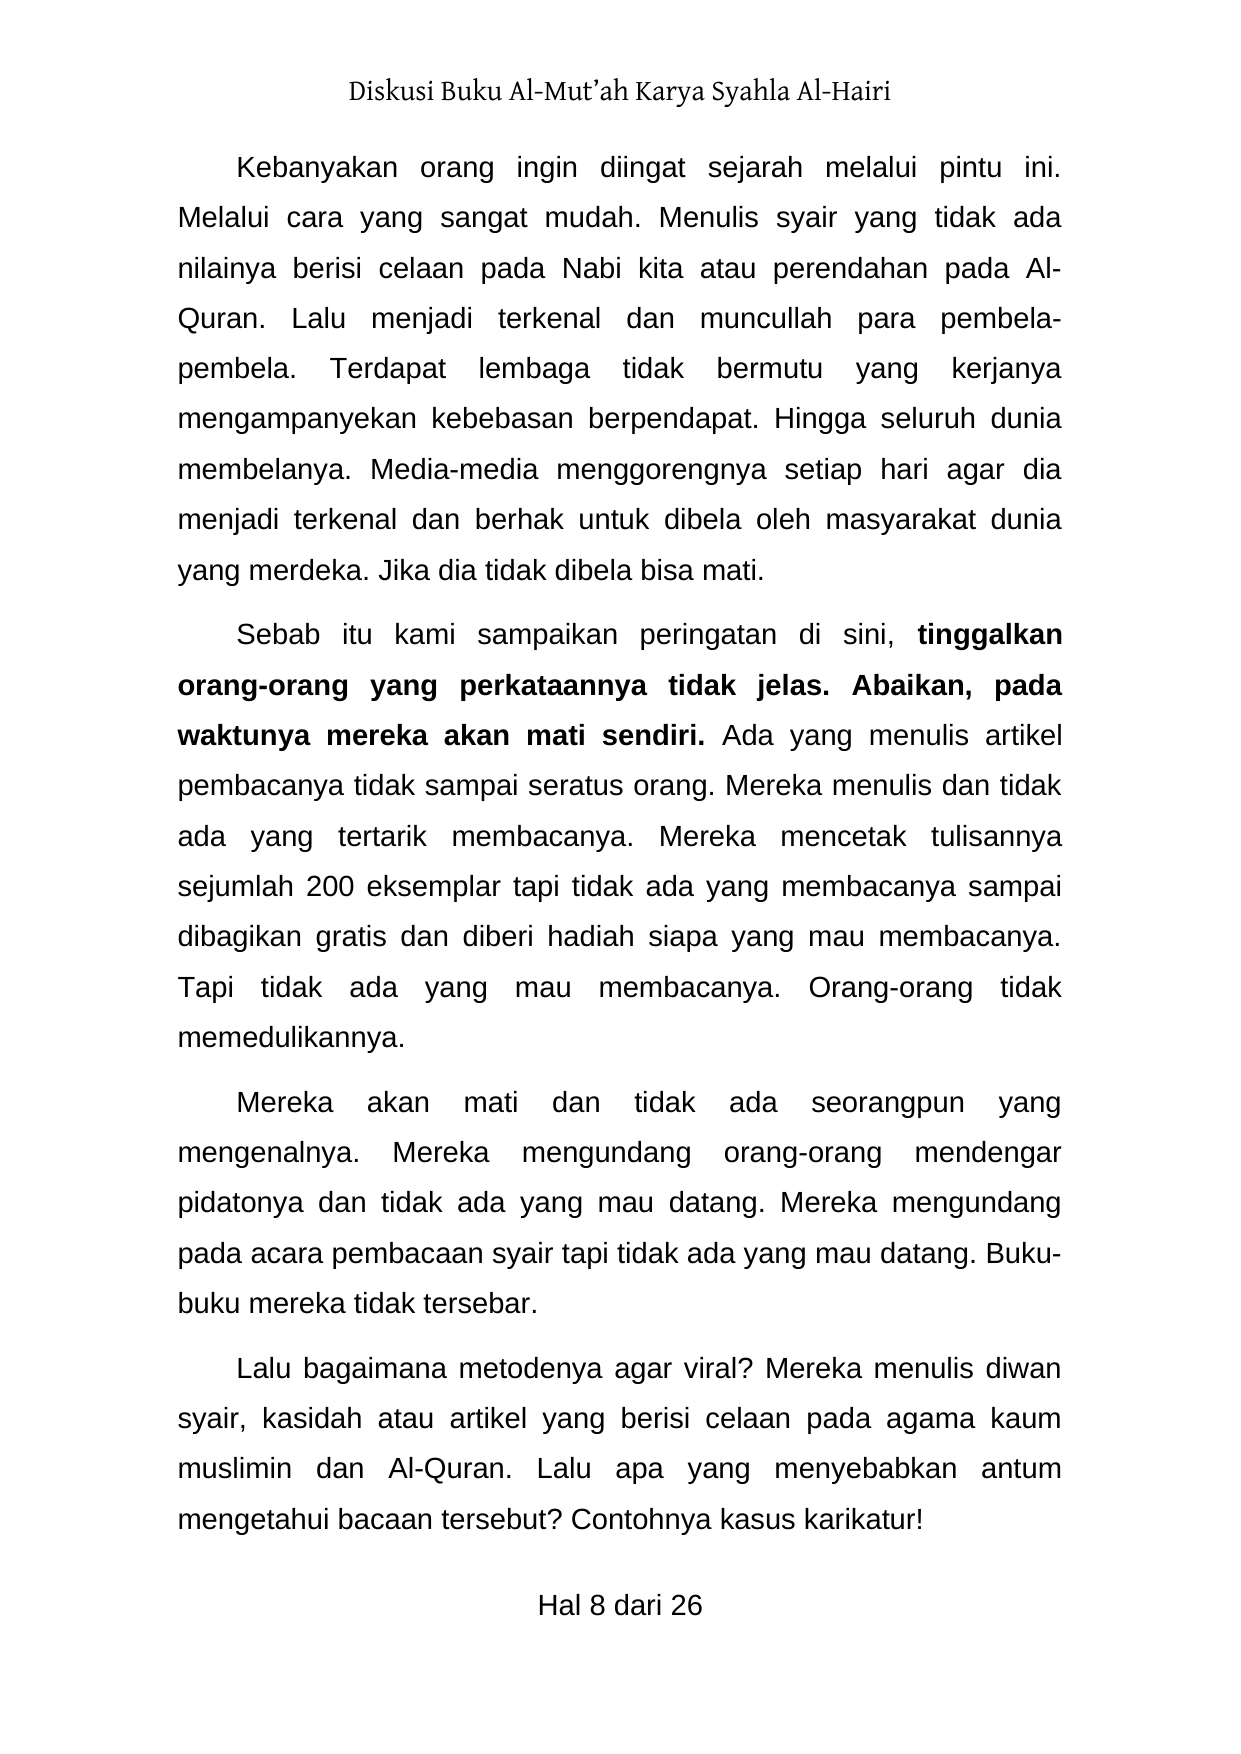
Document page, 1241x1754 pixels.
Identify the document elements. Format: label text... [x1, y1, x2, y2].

text Lalu bagaimana metodenya agar viral? Mereka menulis diwan syair, kasidah atau artikel yang berisi celaan pada agama kaum muslimin dan Al-Quran. Lalu apa yang menyebabkan antum mengetahui bacaan tersebut? Contohnya kasus karikatur! [177, 1351, 1063, 1535]
text Kebanyakan orang ingin diingat sejarah melalui pintu ini. Melalui cara yang sangat mudah. Menulis syair yang tidak ada nilainya berisi celaan pada Nabi kita atau perendahan pada Al-Quran. Lalu menjadi terkenal dan muncullah para pembela-pembela. Terdapat lembaga tidak bermutu yang kerjanya mengampanyekan kebebasan berpendapat. Hingga seluruh dunia membelanya. Media-media menggorengnya setiap hari agar dia menjadi terkenal dan berhak untuk dibela oleh masyarakat dunia yang merdeka. Jika dia tidak dibela bisa mati. [177, 150, 1063, 586]
text Sebab itu kami sampaikan peringatan di sini, tinggalkan orang-orang yang perkataannya tidak jelas. Abaikan, pada waktunya mereka akan mati sendiri. Ada yang menulis artikel pembacanya tidak sampai seratus orang. Mereka menulis dan tidak ada yang tertarik membacanya. Mereka mencetak tulisannya sejumlah 200 eksemplar tapi tidak ada yang membacanya sampai dibagikan gratis dan diberi hadiah siapa yang mau membacanya. Tapi tidak ada yang mau membacanya. Orang-orang tidak memedulikannya. [177, 617, 1063, 1053]
text Mereka akan mati dan tidak ada seorangpun yang mengenalnya. Mereka mengundang orang-orang mendengar pidatonya dan tidak ada yang mau datang. Mereka mengundang pada acara pembacaan syair tapi tidak ada yang mau datang. Buku-buku mereka tidak tersebar. [177, 1085, 1063, 1319]
